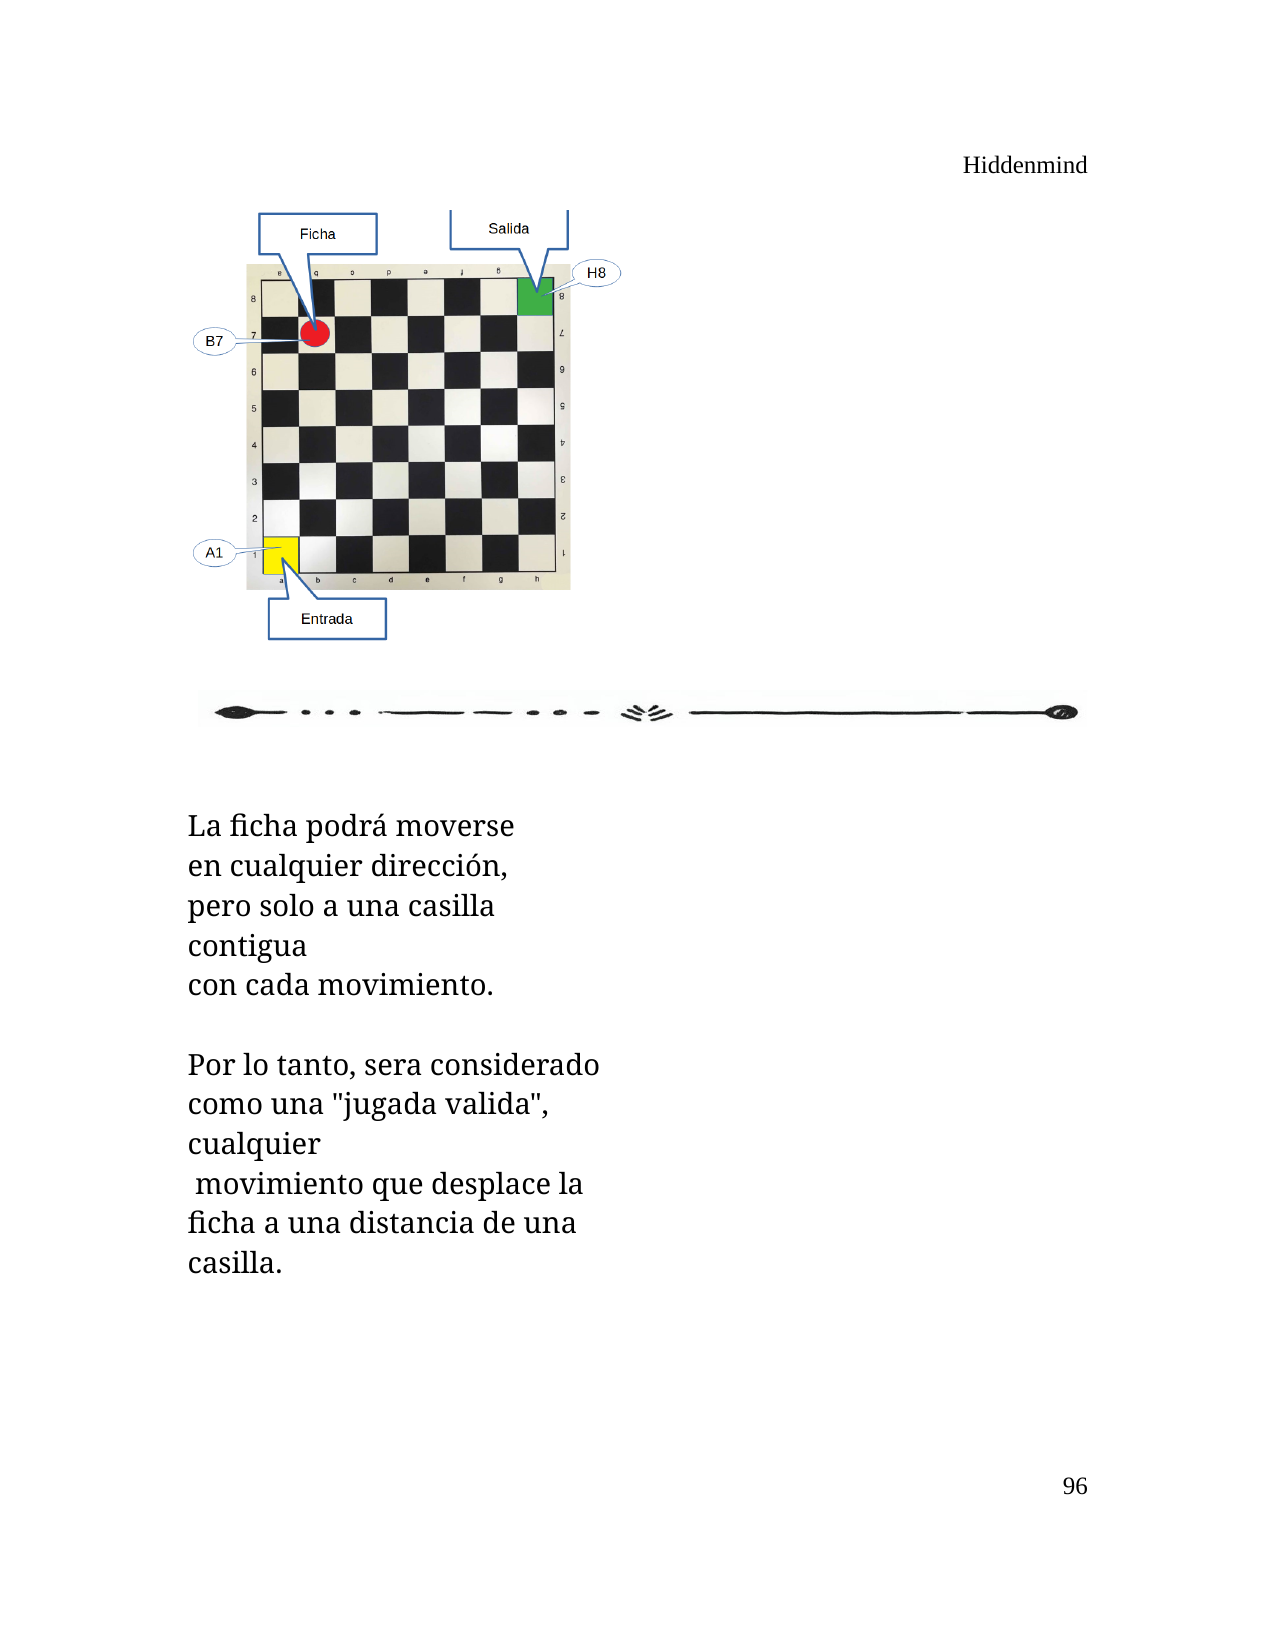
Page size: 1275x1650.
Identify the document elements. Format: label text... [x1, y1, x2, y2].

text pero solo a una casilla contigua [187, 885, 622, 964]
picture [198, 690, 1088, 727]
text movimiento que desplace la ficha a una distancia de una casilla. [187, 1163, 622, 1282]
text Por lo tanto, sera considerado como una "jugada valida", cualquier [187, 1044, 622, 1163]
text en cualquier dirección, [187, 845, 622, 885]
text con cada movimiento. [187, 964, 622, 1004]
picture [187, 210, 623, 641]
text La ficha podrá moverse [187, 806, 622, 845]
